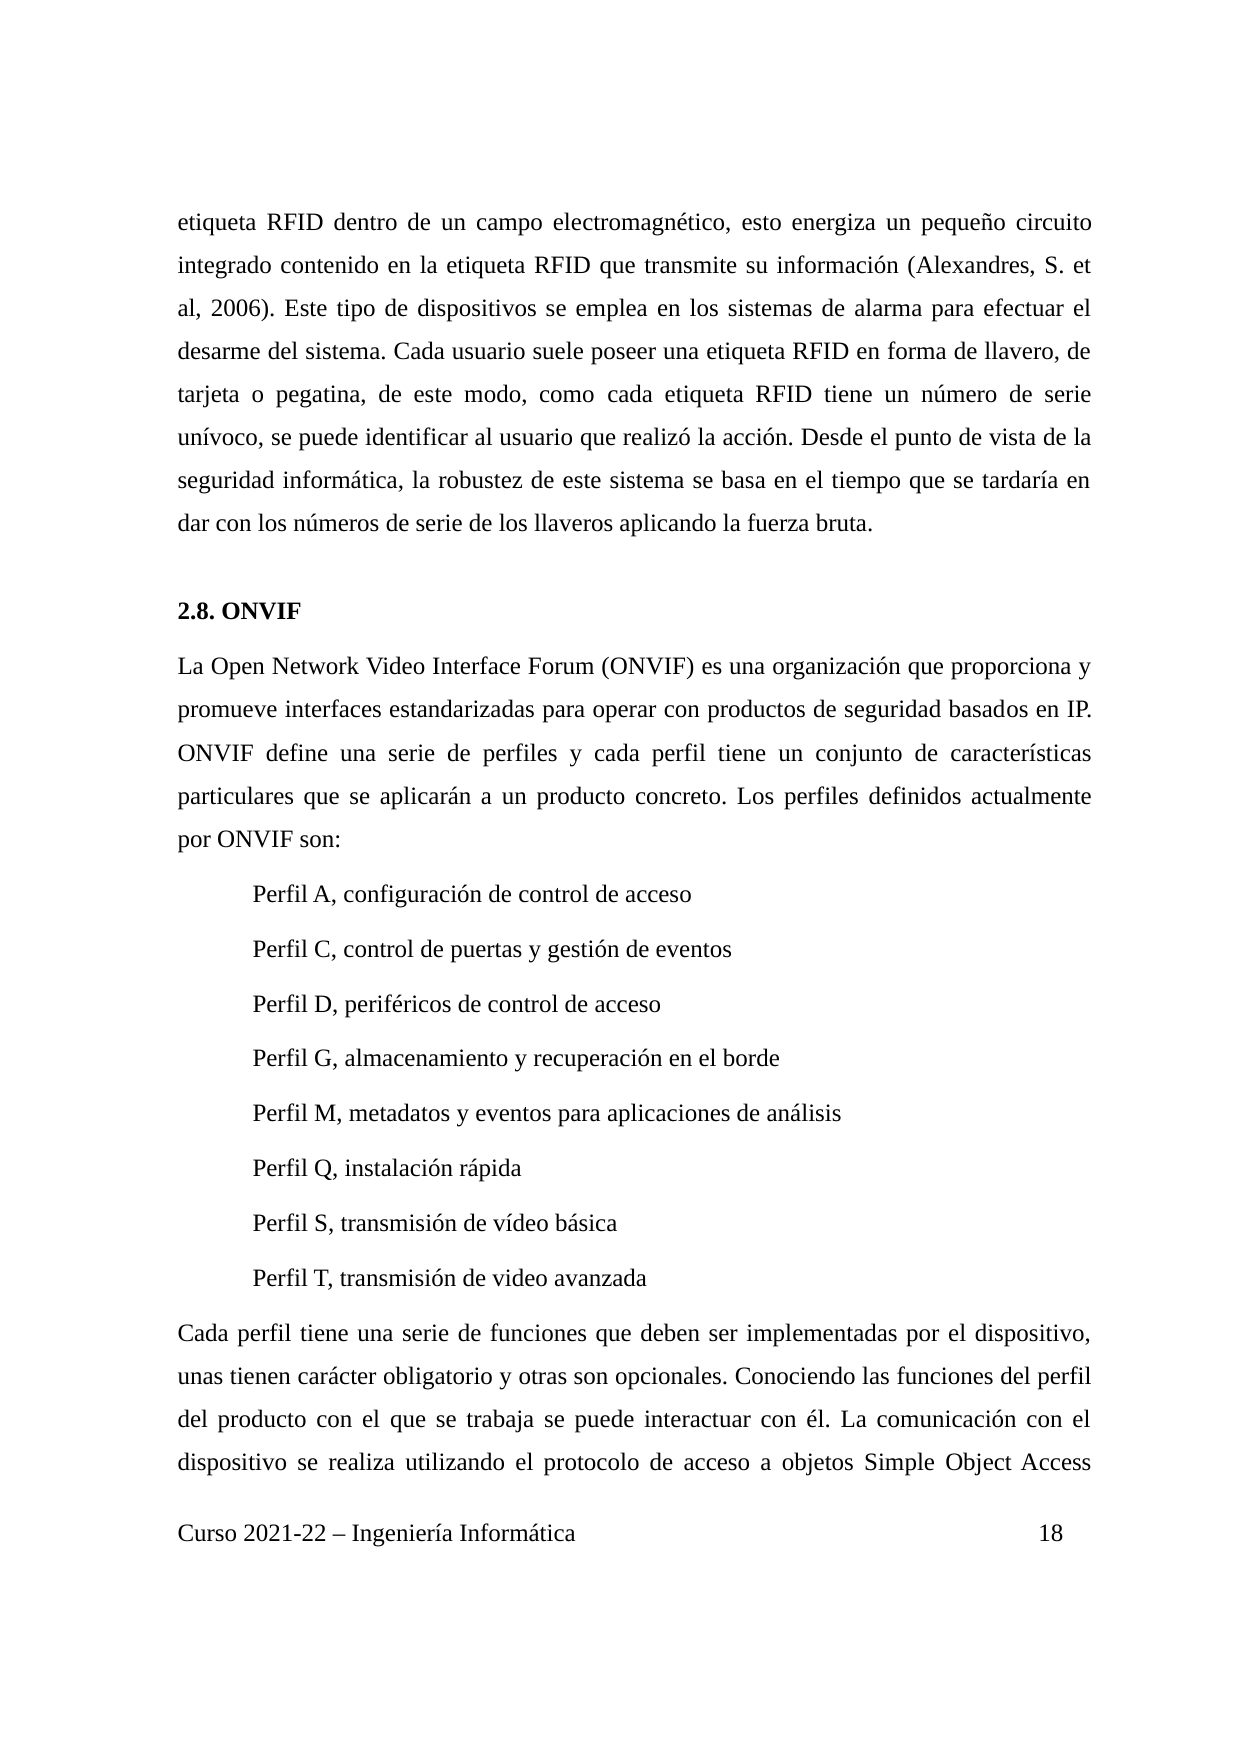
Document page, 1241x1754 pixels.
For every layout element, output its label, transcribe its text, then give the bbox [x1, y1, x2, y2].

text etiqueta RFID dentro de un campo electromagnético, esto energiza un pequeño circuito integrado contenido en la etiqueta RFID que transmite su información (Alexandres, S. et al, 2006). Este tipo de dispositivos se emplea en los sistemas de alarma para efectuar el desarme del sistema. Cada usuario suele poseer una etiqueta RFID en forma de llavero, de tarjeta o pegatina, de este modo, como cada etiqueta RFID tiene un número de serie unívoco, se puede identificar al usuario que realizó la acción. Desde el punto de vista de la seguridad informática, la robustez de este sistema se basa en el tiempo que se tardaría en dar con los números de serie de los llaveros aplicando la fuerza bruta. [177, 207, 1092, 537]
text Perfil S, transmisión de vídeo básica [252, 1208, 1092, 1237]
text Perfil A, configuración de control de acceso [252, 879, 1092, 908]
text Cada perfil tiene una serie de funciones que deben ser implementadas por el dispositivo, unas tienen carácter obligatorio y otras son opcionales. Conociendo las funciones del perfil del producto con el que se trabaja se puede interactuar con él. La comunicación con el dispositivo se realiza utilizando el protocolo de acceso a objetos Simple Object Access [177, 1318, 1092, 1476]
text Perfil Q, instalación rápida [252, 1153, 1092, 1182]
text La Open Network Video Interface Forum (ONVIF) es una organización que proporciona y promueve interfaces estandarizadas para operar con productos de seguridad basados en IP. ONVIF define una serie de perfiles y cada perfil tiene un conjunto de características particulares que se aplicarán a un producto concreto. Los perfiles definidos actualmente por ONVIF son: [177, 651, 1092, 853]
text Perfil T, transmisión de video avanzada [252, 1263, 1092, 1292]
text Perfil D, periféricos de control de acceso [252, 989, 1092, 1017]
text Perfil M, metadatos y eventos para aplicaciones de análisis [252, 1098, 1092, 1127]
text Perfil C, control de puertas y gestión de eventos [252, 934, 1092, 962]
text Perfil G, almacenamiento y recuperación en el borde [252, 1043, 1092, 1072]
subtitle 2.8. ONVIF [177, 596, 1092, 625]
